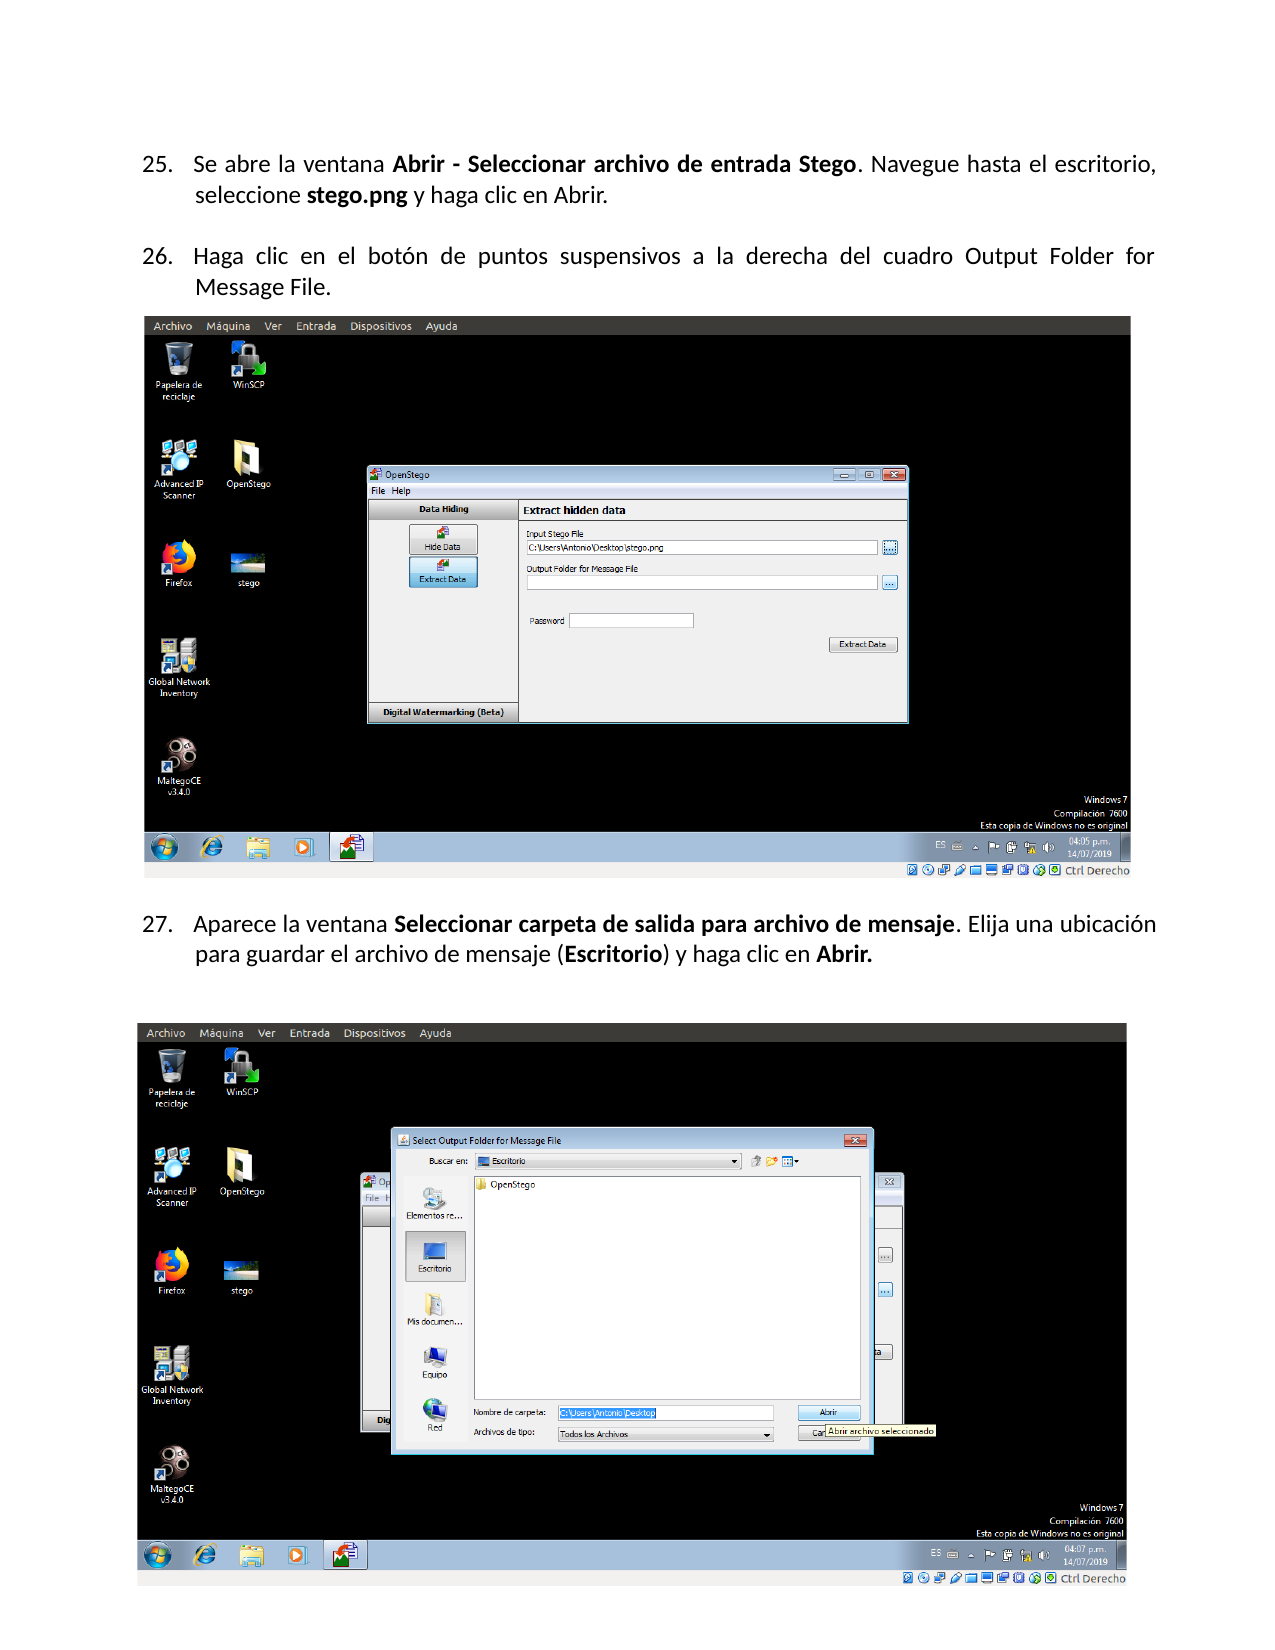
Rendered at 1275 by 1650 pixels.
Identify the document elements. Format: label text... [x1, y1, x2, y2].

picture [137, 1023, 1127, 1586]
list Haga clic en el botón de puntos suspensivos a la derecha del cuadro Output Folder for Message File. [142, 240, 1157, 301]
picture [144, 316, 1131, 878]
list Aparece la ventana Seleccionar carpeta de salida para archivo de mensaje. Elija una ubicación para guardar el archivo de mensaje (Escritorio) y haga clic en Abrir. [142, 908, 1157, 969]
list Se abre la ventana Abrir - Seleccionar archivo de entrada Stego. Navegue hasta el escritorio, seleccione stego.png y haga clic en Abrir. [142, 149, 1157, 210]
